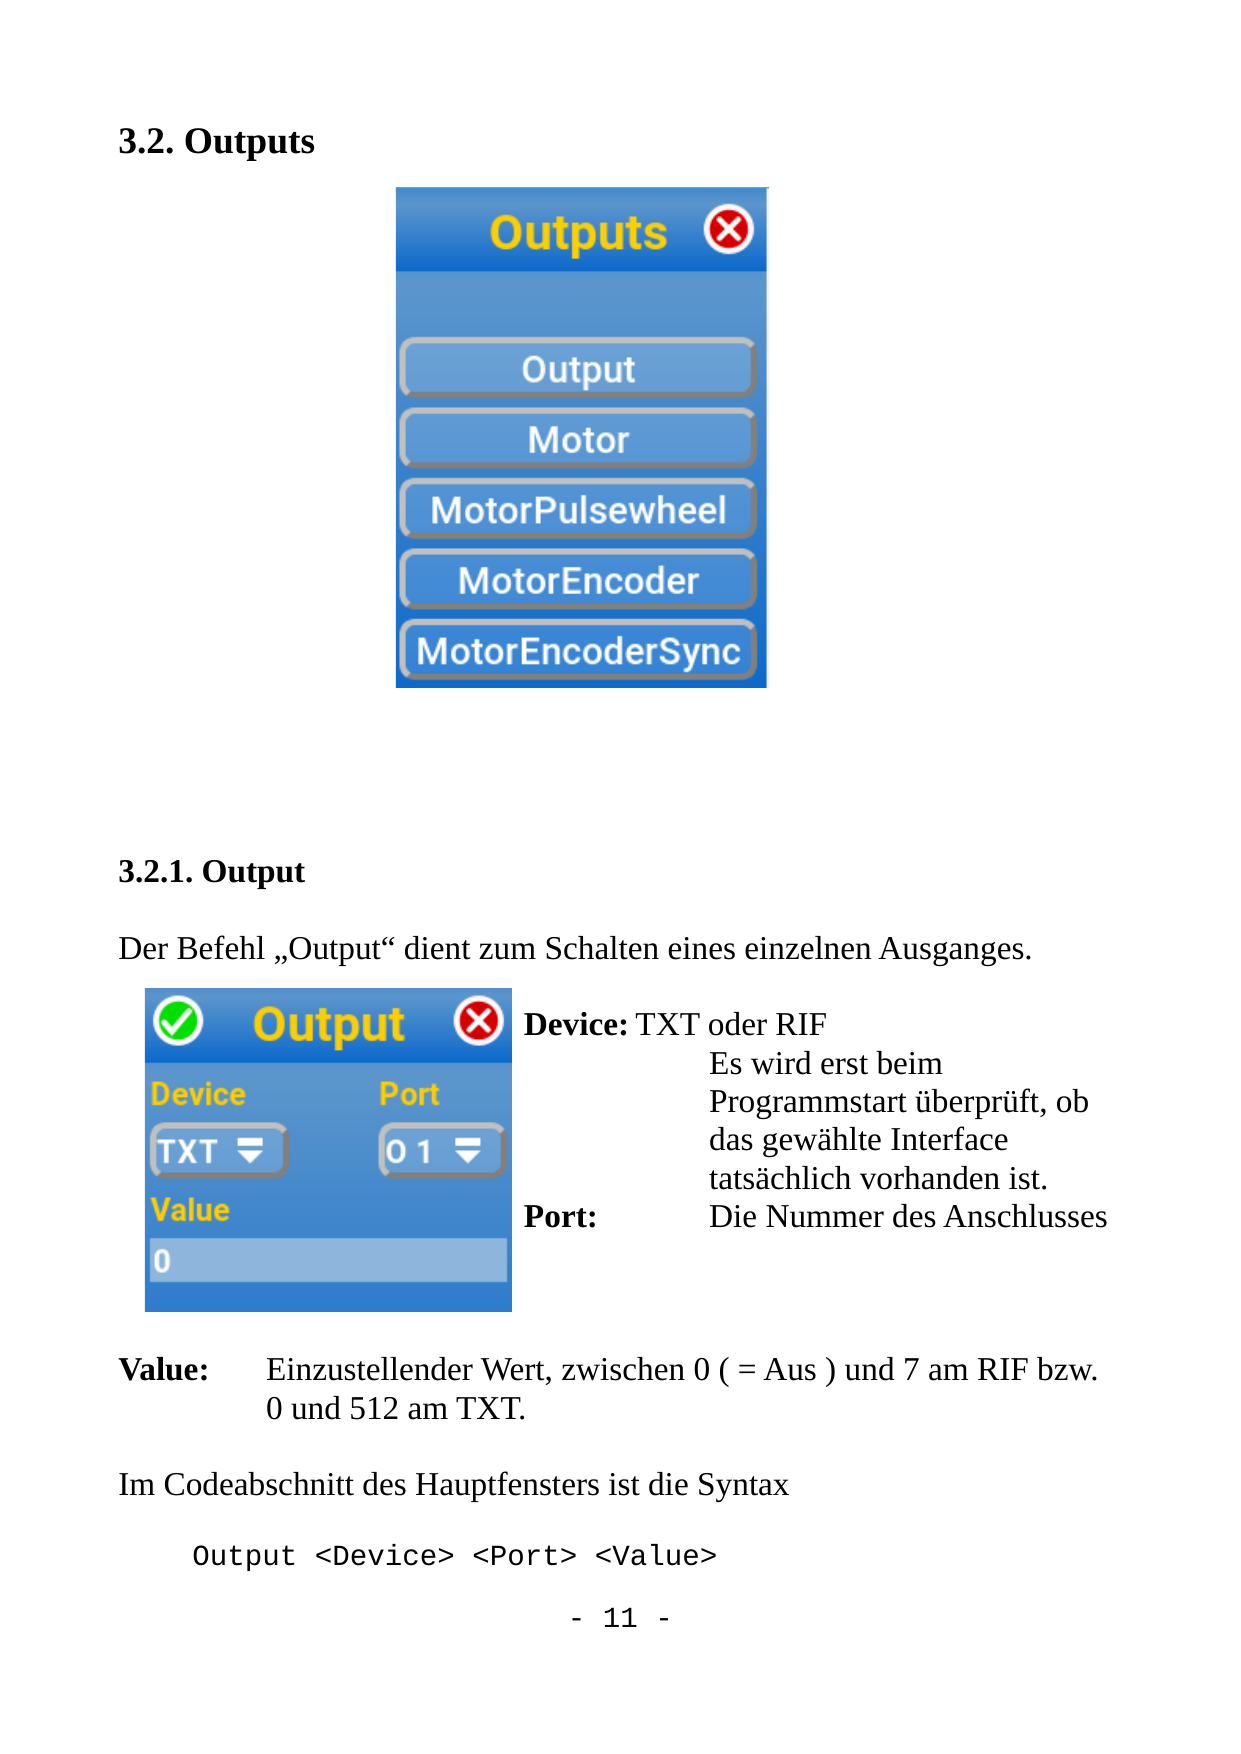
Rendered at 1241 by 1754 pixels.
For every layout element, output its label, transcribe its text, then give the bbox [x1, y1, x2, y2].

text [118, 1196, 144, 1234]
text 3.2. Outputs [118, 118, 1122, 161]
text Im Codeabschnitt des Hauptfensters ist die Syntax [118, 1464, 1122, 1503]
text 3.2.1. Output [118, 851, 1122, 889]
text [118, 1043, 144, 1196]
text Value: Einzustellender Wert, zwischen 0 ( = Aus ) und 7 am RIF bzw. 0 und 512 am TXT. [118, 1349, 1122, 1426]
text Der Befehl „Output“ dient zum Schalten eines einzelnen Ausganges. [118, 928, 1122, 966]
picture [144, 988, 512, 1312]
text Es wird erst beim Programmstart überprüft, ob das gewählte Interface tatsächlich vorhanden ist. [512, 1043, 1122, 1196]
text Output <Device> <Port> <Value> [118, 1541, 1122, 1574]
text Port: Die Nummer des Anschlusses [512, 1196, 1122, 1234]
picture [395, 187, 770, 688]
text [118, 1004, 144, 1043]
text Device: TXT oder RIF [512, 1004, 1122, 1043]
